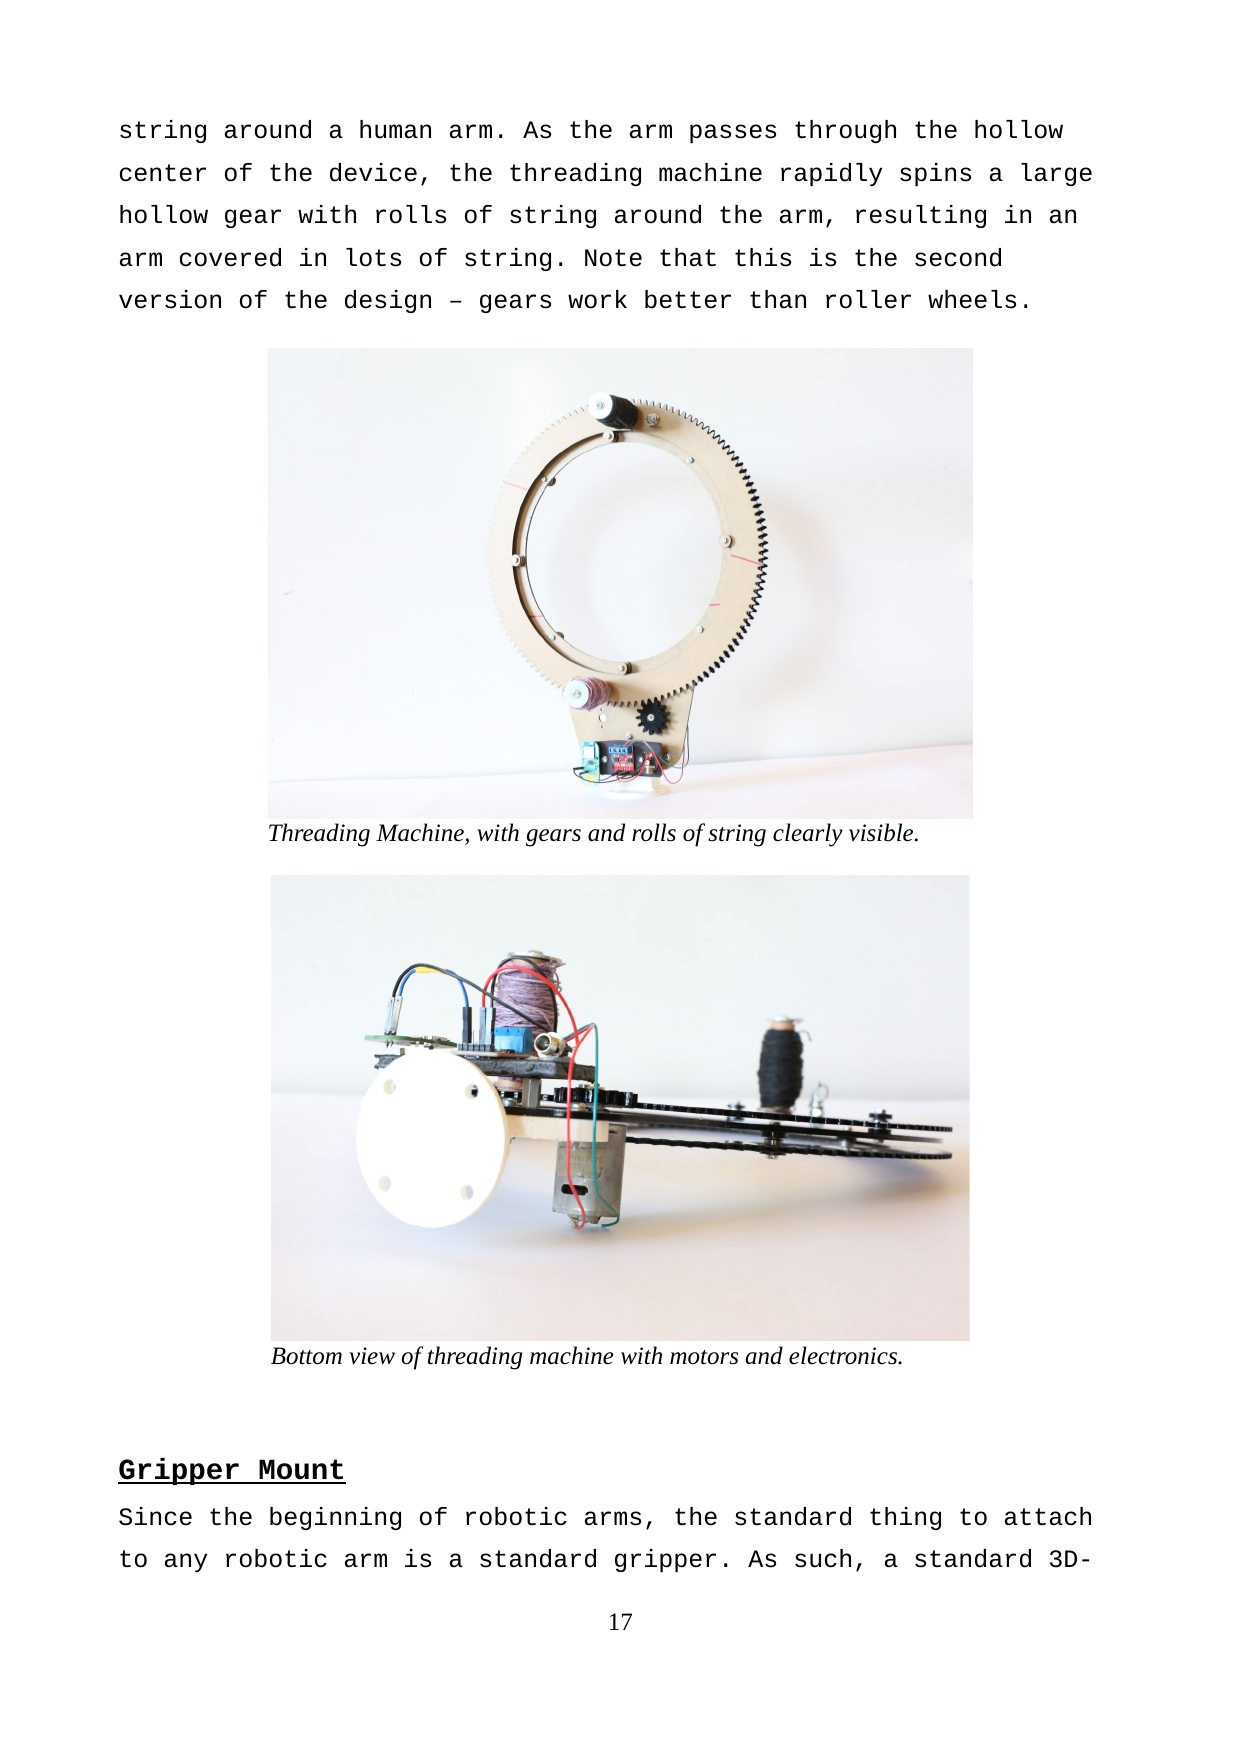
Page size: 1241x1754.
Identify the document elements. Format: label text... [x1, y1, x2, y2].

text string around a human arm. As the arm passes through the hollow center of the device, the threading machine rapidly spins a large hollow gear with rolls of string around the arm, resulting in an arm covered in lots of string. Note that this is the second version of the design – gears work better than roller wheels. [118, 118, 1122, 316]
picture [267, 348, 973, 819]
picture [270, 875, 970, 1341]
text Bottom view of threading machine with motors and electronics. [271, 1341, 969, 1370]
text Since the beginning of robotic arms, the standard thing to attach to any robotic arm is a standard gripper. As such, a standard 3D- [118, 1504, 1122, 1575]
text Gripper Mount [118, 1455, 1122, 1488]
text Threading Machine, with gears and rolls of string clearly visible. [267, 819, 973, 847]
